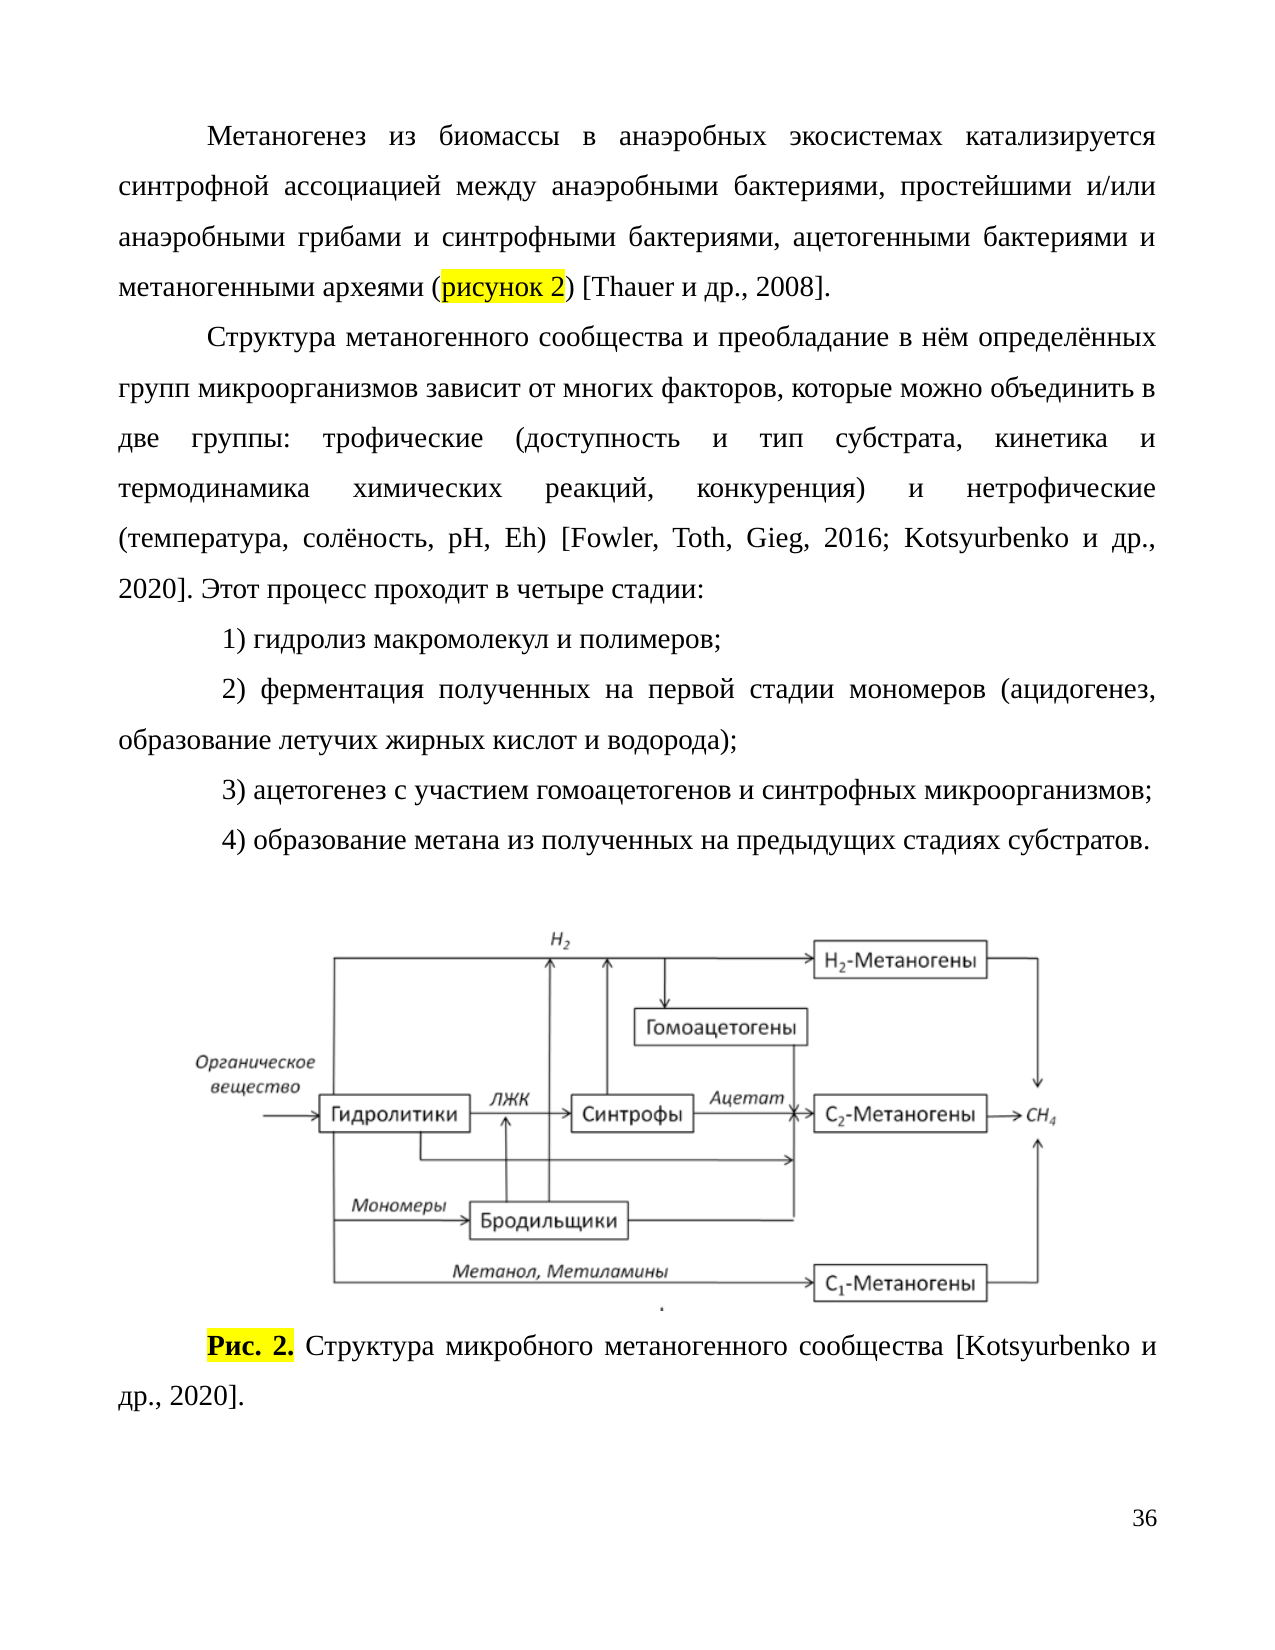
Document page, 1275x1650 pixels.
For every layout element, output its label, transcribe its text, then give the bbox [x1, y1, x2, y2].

text 4) образование метана из полученных на предыдущих стадиях субстратов. [118, 822, 1157, 856]
picture [112, 928, 1164, 1311]
text 2) ферментация полученных на первой стадии мономеров (ацидогенез, образование летучих жирных кислот и водорода); [118, 672, 1157, 755]
text 3) ацетогенез с участием гомоацетогенов и синтрофных микроорганизмов; [118, 772, 1157, 806]
text Рис. 2. Структура микробного метаногенного сообщества [Kotsyurbenko и др., 2020]⁠.⁠ [118, 1312, 1157, 1412]
text Структура метаногенного сообщества и преобладание в нём определённых групп микроорганизмов зависит от многих факторов, которые можно объединить в две группы: трофические (доступность и тип субстрата, кинетика и термодинамика химических реакций, конкуренция) и нетрофические (температура, солёность, pH, Eh) [Fowler, Toth, Gieg, 2016; Kotsyurbenko и др., 2020]⁠. Этот процесс проходит в четыре стадии: [118, 319, 1157, 604]
text [118, 923, 1157, 927]
text 1) гидролиз макромолекул и полимеров; [118, 621, 1157, 655]
text Метаногенез из биомассы в анаэробных экосистемах катализируется синтрофной ассоциацией между анаэробными бактериями, простейшими и/или анаэробными грибами и синтрофными бактериями, ацетогенными бактериями и метаногенными археями (рисунок 2) [Thauer и др., 2008]⁠. [118, 118, 1157, 303]
